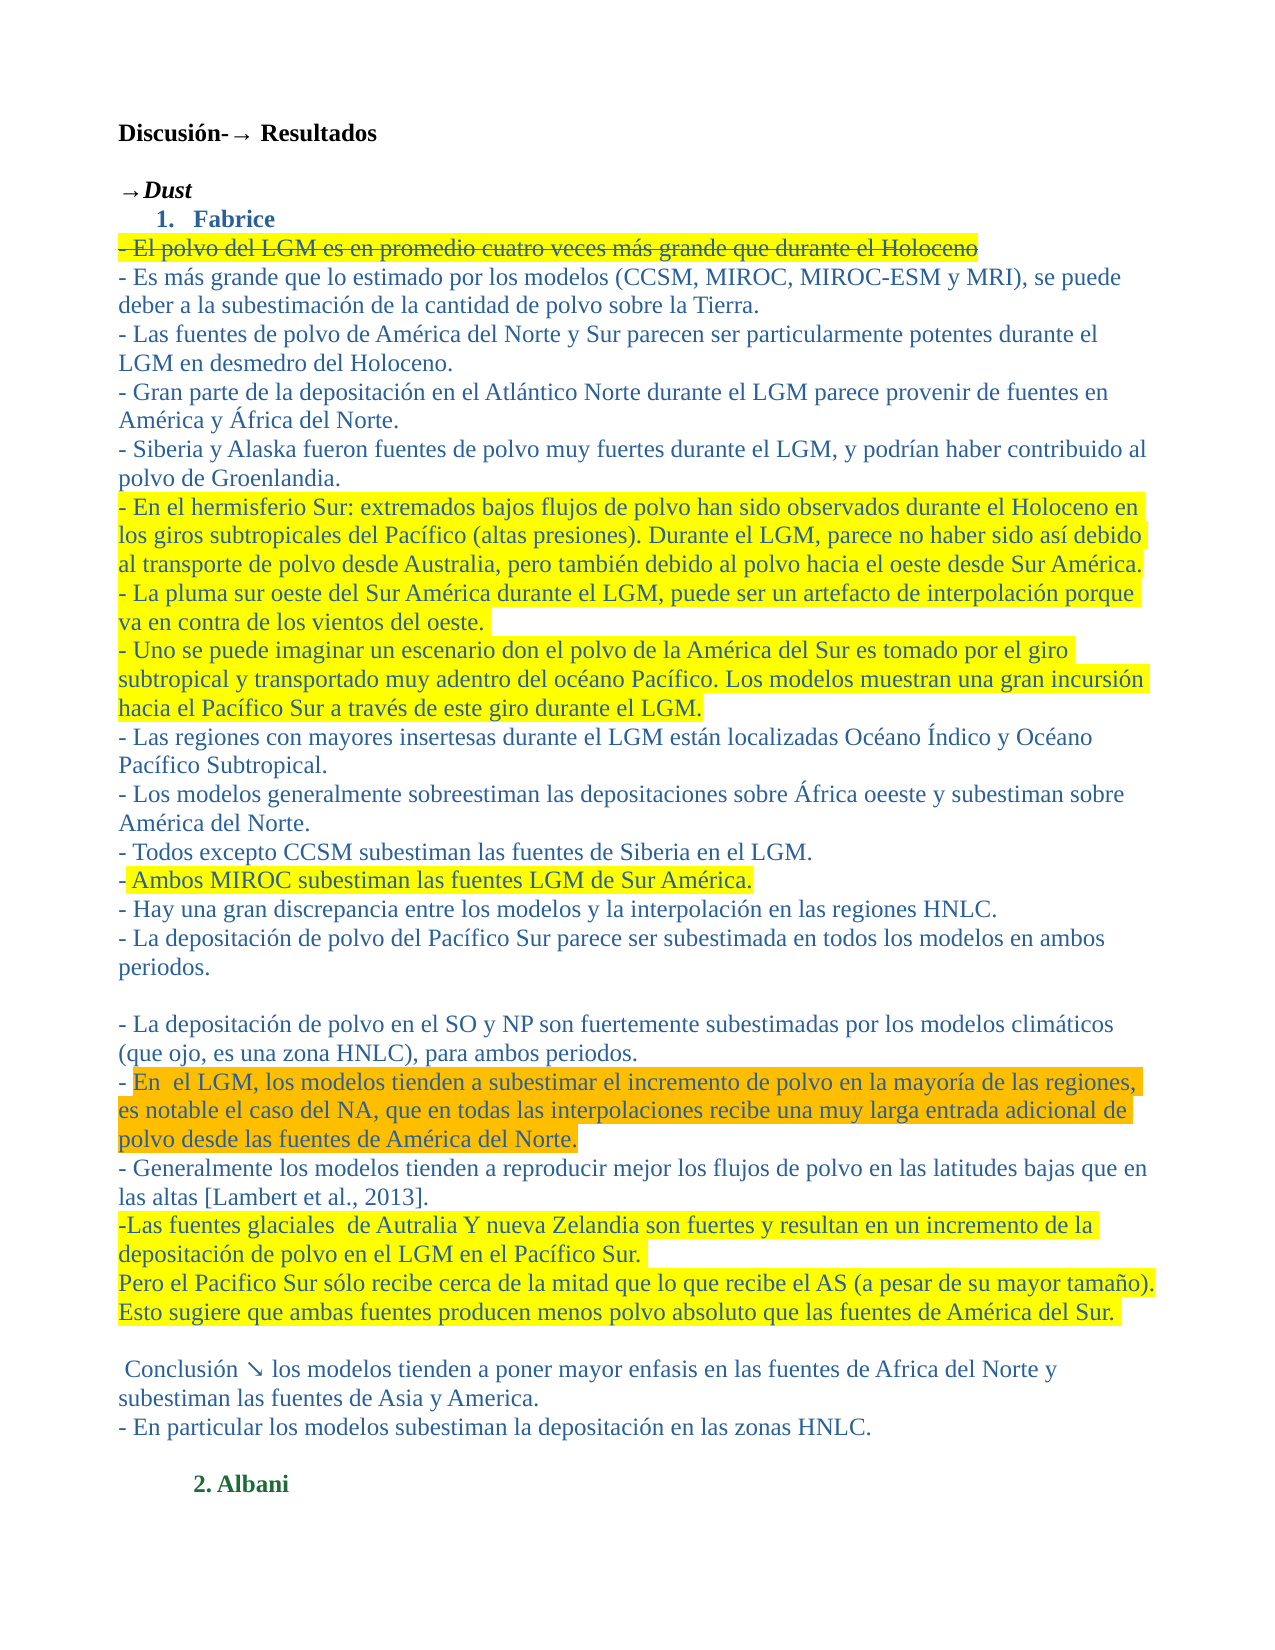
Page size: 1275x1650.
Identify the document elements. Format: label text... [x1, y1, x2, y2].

list Fabrice [156, 204, 1157, 233]
text - Todos excepto CCSM subestiman las fuentes de Siberia en el LGM. [118, 837, 1157, 866]
text Pero el Pacifico Sur sólo recibe cerca de la mitad que lo que recibe el AS (a pesar de su mayor tamaño). Esto sugiere que ambas fuentes producen menos polvo absoluto que las fuentes de América del Sur. [118, 1268, 1157, 1326]
text Conclusión ↘ los modelos tienden a poner mayor enfasis en las fuentes de Africa del Norte y subestiman las fuentes de Asia y America. [118, 1354, 1157, 1412]
text - Las fuentes de polvo de América del Norte y Sur parecen ser particularmente potentes durante el LGM en desmedro del Holoceno. [118, 319, 1157, 377]
text - Gran parte de la depositación en el Atlántico Norte durante el LGM parece provenir de fuentes en América y África del Norte. [118, 377, 1157, 434]
text - Ambos MIROC subestiman las fuentes LGM de Sur América. [118, 866, 1157, 894]
text - En el LGM, los modelos tienden a subestimar el incremento de polvo en la mayoría de las regiones, es notable el caso del NA, que en todas las interpolaciones recibe una muy larga entrada adicional de polvo desde las fuentes de América del Norte. [118, 1067, 1157, 1153]
text - Las regiones con mayores insertesas durante el LGM están localizadas Océano Índico y Océano Pacífico Subtropical. [118, 722, 1157, 779]
text - Es más grande que lo estimado por los modelos (CCSM, MIROC, MIROC-ESM y MRI), se puede deber a la subestimación de la cantidad de polvo sobre la Tierra. [118, 262, 1157, 319]
text - Los modelos generalmente sobreestiman las depositaciones sobre África oeeste y subestiman sobre América del Norte. [118, 779, 1157, 837]
text →Dust [118, 176, 1157, 204]
text - En el hermisferio Sur: extremados bajos flujos de polvo han sido observados durante el Holoceno en los giros subtropicales del Pacífico (altas presiones). Durante el LGM, parece no haber sido así debido al transporte de polvo desde Australia, pero también debido al polvo hacia el oeste desde Sur América. [118, 492, 1157, 578]
text - Generalmente los modelos tienden a reproducir mejor los flujos de polvo en las latitudes bajas que en las altas [Lambert et al., 2013]. [118, 1153, 1157, 1211]
text - En particular los modelos subestiman la depositación en las zonas HNLC. [118, 1412, 1157, 1441]
text - Hay una gran discrepancia entre los modelos y la interpolación en las regiones HNLC. [118, 894, 1157, 923]
text - Uno se puede imaginar un escenario don el polvo de la América del Sur es tomado por el giro subtropical y transportado muy adentro del océano Pacífico. Los modelos muestran una gran incursión hacia el Pacífico Sur a través de este giro durante el LGM. [118, 636, 1157, 722]
text - La depositación de polvo del Pacífico Sur parece ser subestimada en todos los modelos en ambos periodos. [118, 923, 1157, 981]
text -Las fuentes glaciales de Autralia Y nueva Zelandia son fuertes y resultan en un incremento de la depositación de polvo en el LGM en el Pacífico Sur. [118, 1211, 1157, 1268]
list 2. Albani [156, 1469, 1157, 1498]
text - El polvo del LGM es en promedio cuatro veces más grande que durante el Holoceno [118, 233, 1157, 262]
text - La depositación de polvo en el SO y NP son fuertemente subestimadas por los modelos climáticos (que ojo, es una zona HNLC), para ambos periodos. [118, 1009, 1157, 1067]
text - Siberia y Alaska fueron fuentes de polvo muy fuertes durante el LGM, y podrían haber contribuido al polvo de Groenlandia. [118, 434, 1157, 492]
text Discusión-→ Resultados [118, 118, 1157, 147]
text - La pluma sur oeste del Sur América durante el LGM, puede ser un artefacto de interpolación porque va en contra de los vientos del oeste. [118, 578, 1157, 636]
